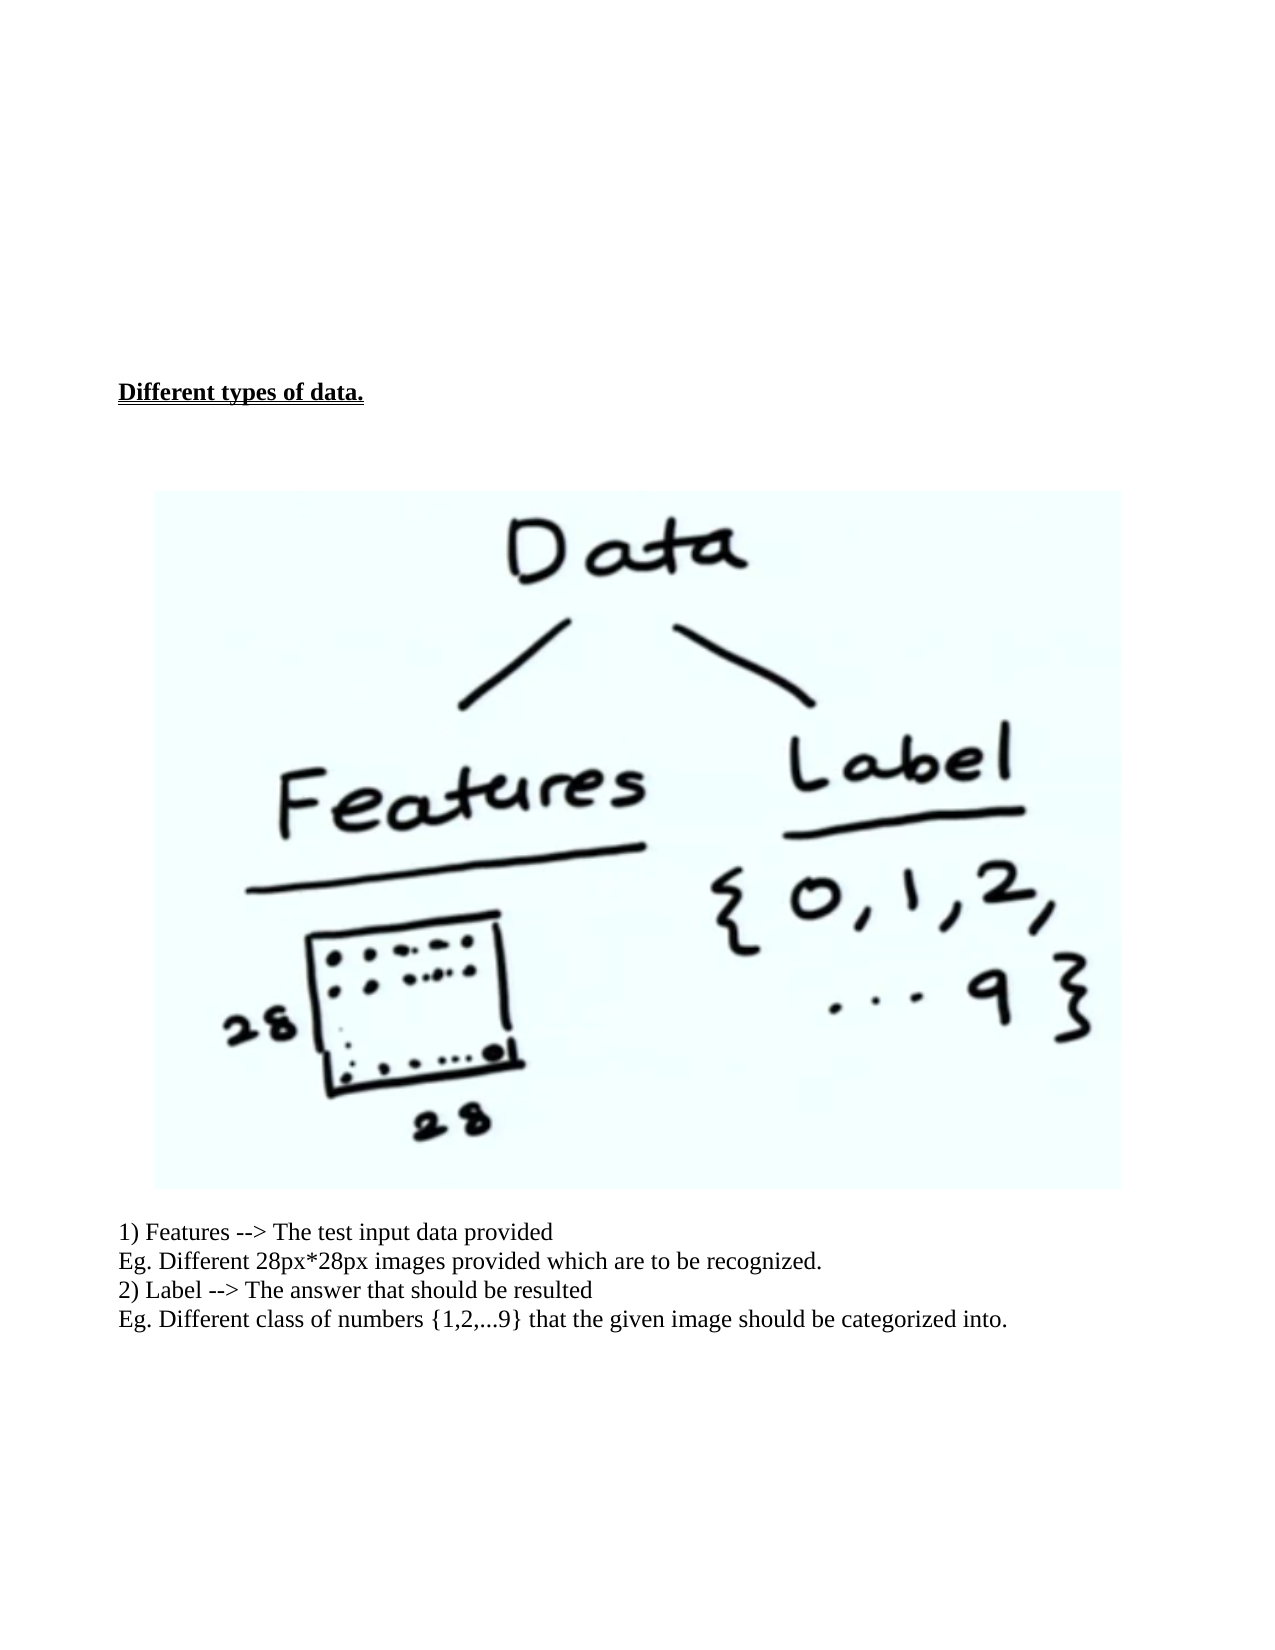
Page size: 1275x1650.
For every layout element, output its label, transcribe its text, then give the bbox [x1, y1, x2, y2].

text 1) Features --> The test input data provided [118, 1217, 1157, 1246]
text Eg. Different 28px*28px images provided which are to be recognized. [118, 1246, 1157, 1275]
text 2) Label --> The answer that should be resulted [118, 1275, 1157, 1304]
picture [153, 491, 1122, 1189]
text Eg. Different class of numbers {1,2,...9} that the given image should be categorized into. [118, 1304, 1157, 1332]
text Different types of data. [118, 377, 1157, 406]
